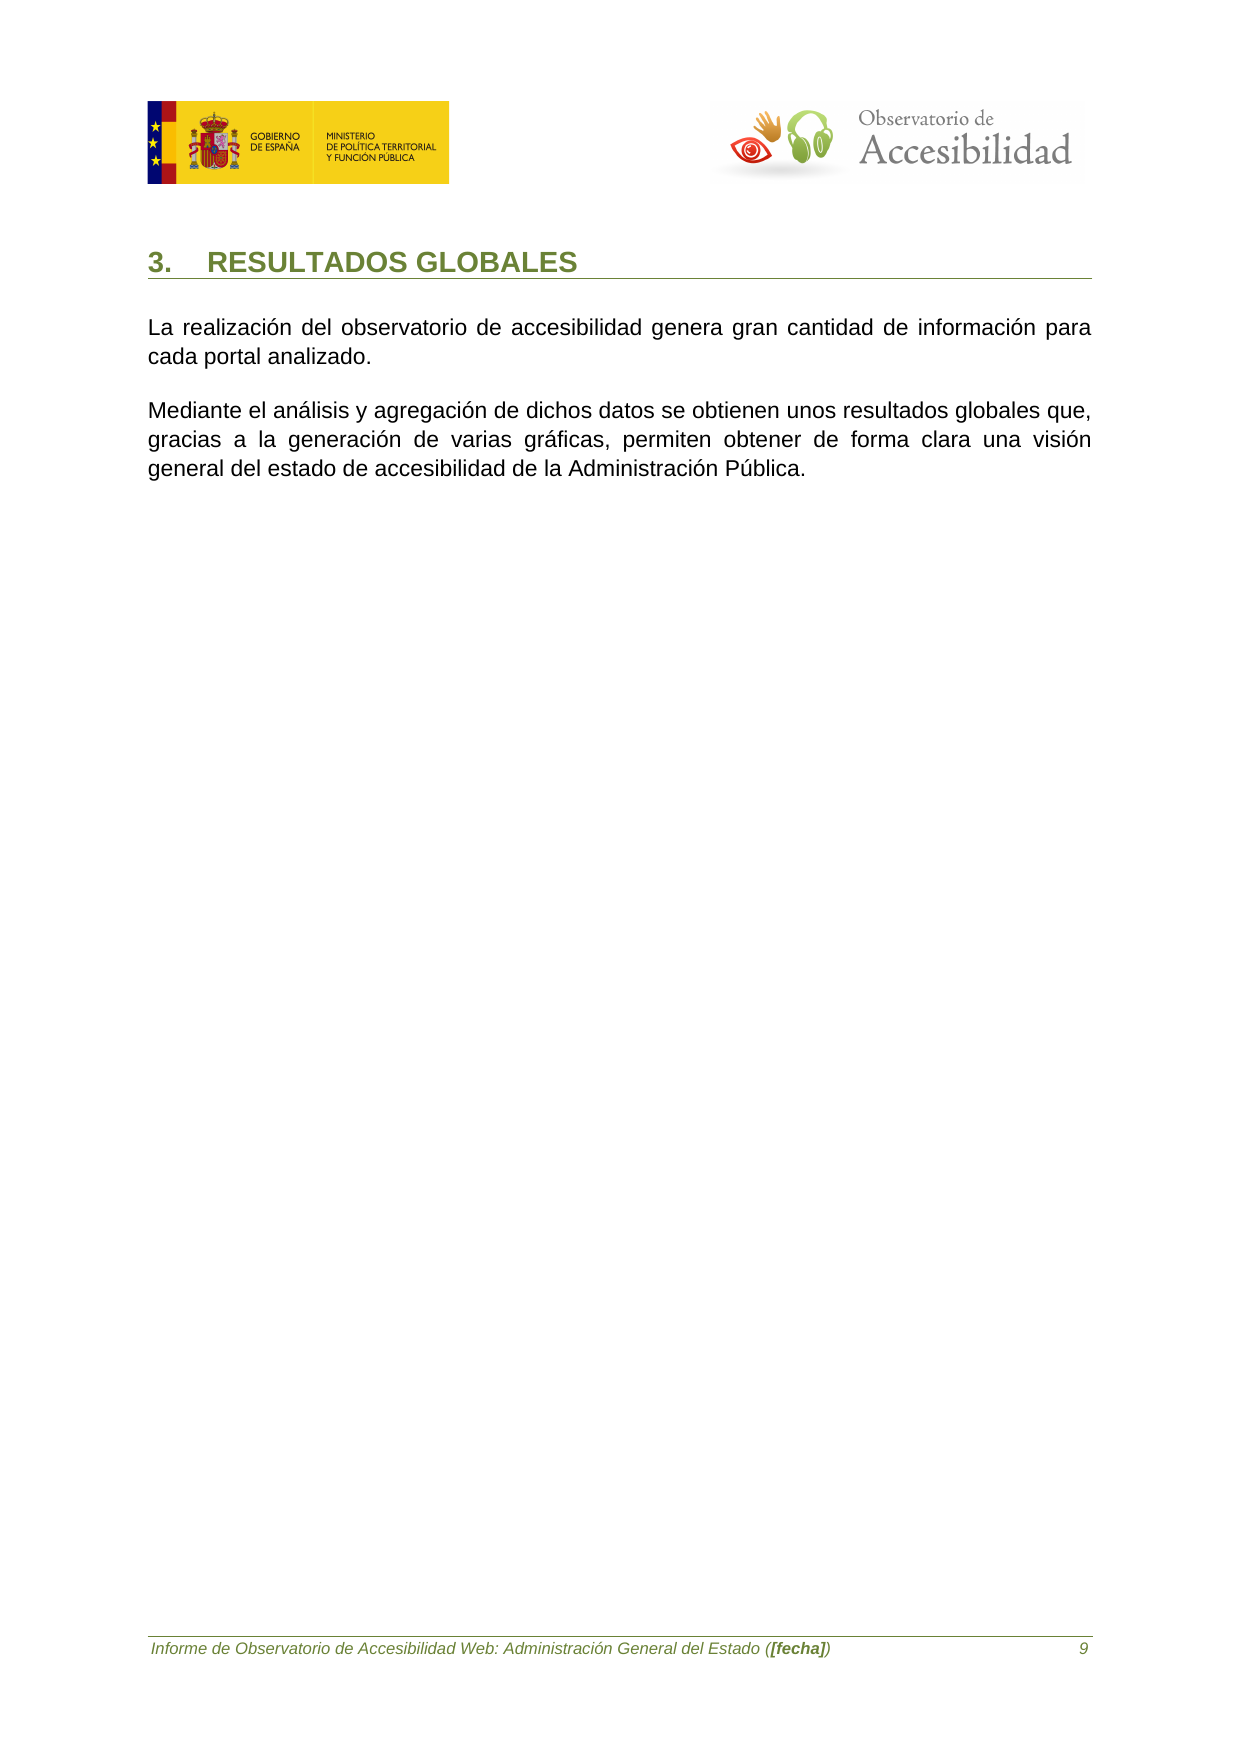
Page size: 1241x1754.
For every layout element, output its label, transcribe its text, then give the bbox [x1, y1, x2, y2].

text La realización del observatorio de accesibilidad genera gran cantidad de información para cada portal analizado. [148, 314, 1092, 369]
picture [147, 101, 450, 184]
picture [710, 101, 1086, 184]
text Mediante el análisis y agregación de dichos datos se obtienen unos resultados globales que, gracias a la generación de varias gráficas, permiten obtener de forma clara una visión general del estado de accesibilidad de la Administración Pública. [148, 397, 1092, 481]
subtitle Resultados Globales [148, 245, 1092, 278]
